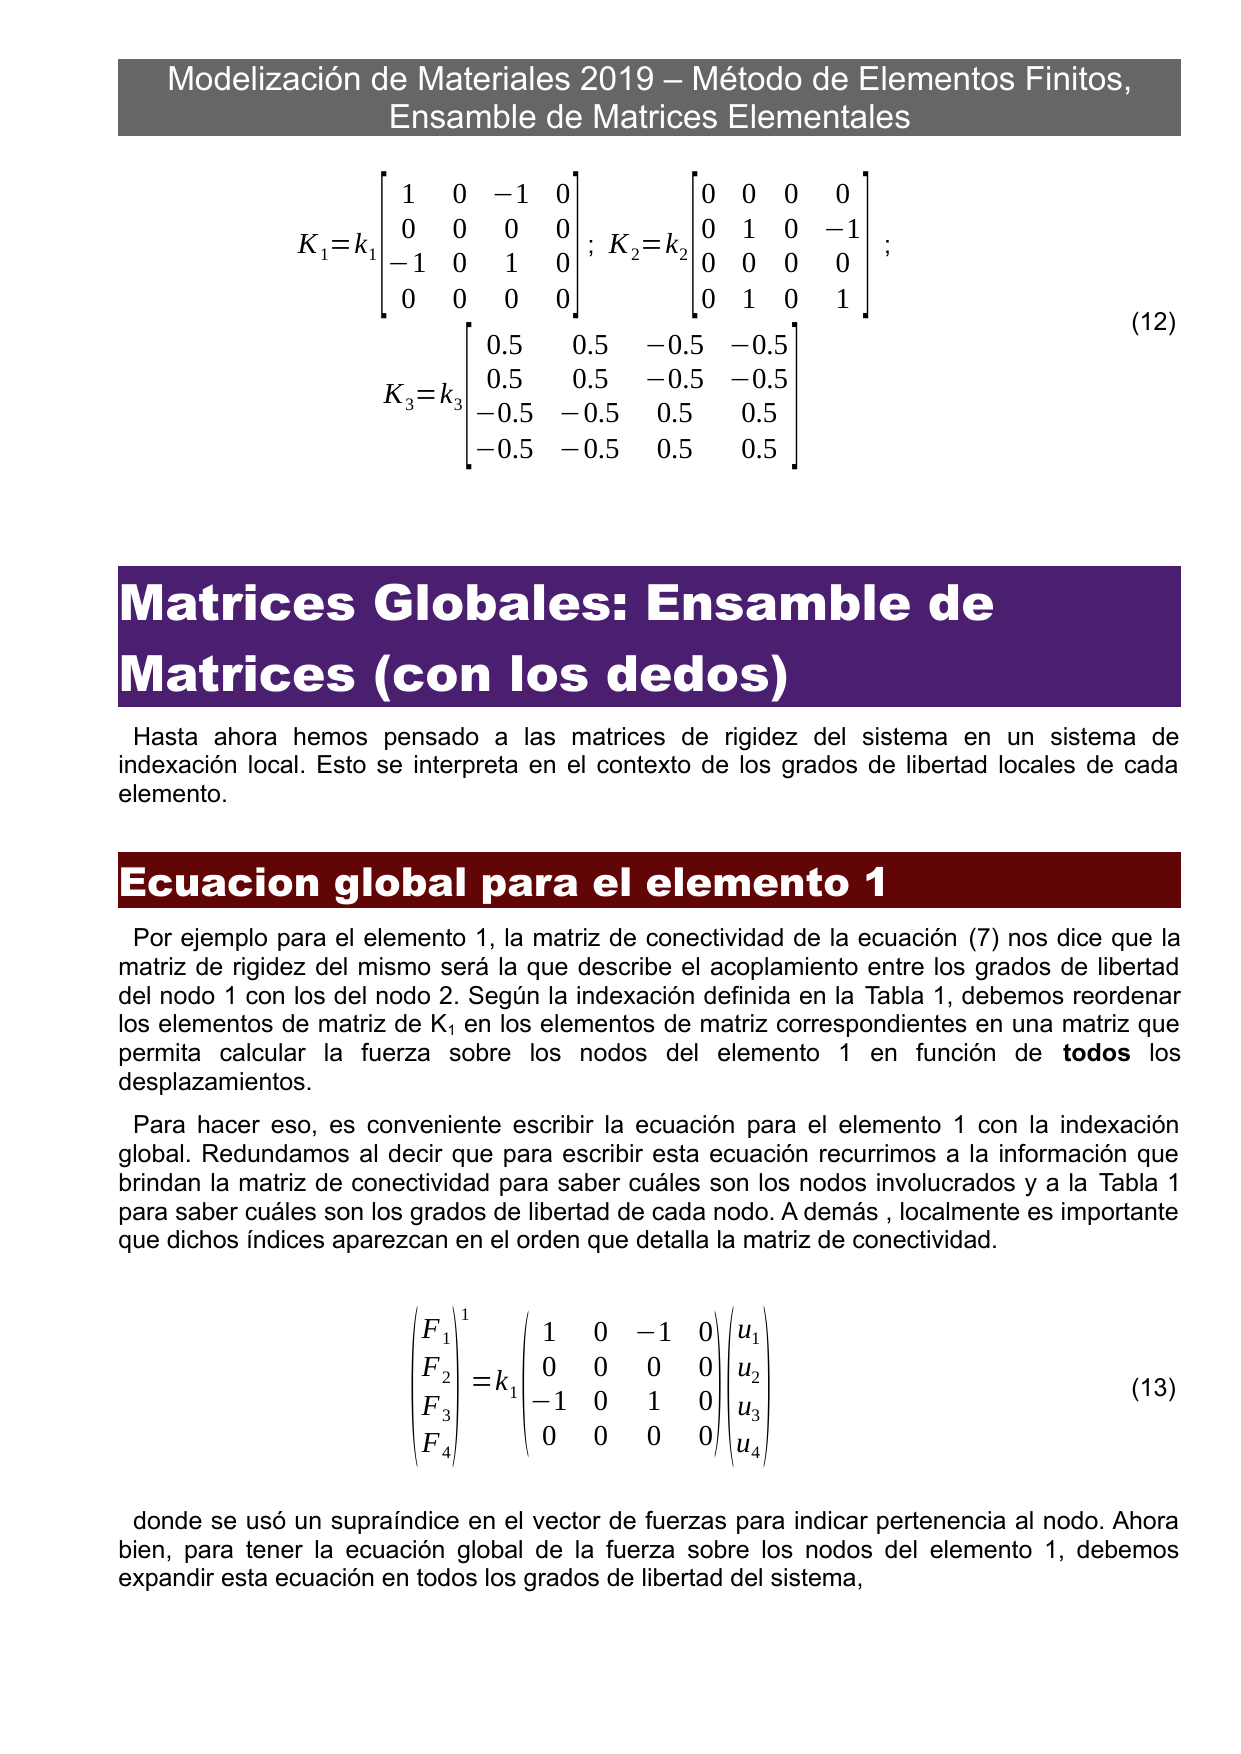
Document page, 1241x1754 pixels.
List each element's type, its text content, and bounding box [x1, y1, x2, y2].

table_header [118, 1299, 1063, 1476]
text donde se usó un supraíndice en el vector de fuerzas para indicar pertenencia al nodo. Ahora bien, para tener la ecuación global de la fuerza sobre los nodos del elemento 1, debemos expandir esta ecuación en todos los grados de libertad del sistema, [118, 1506, 1181, 1592]
subtitle Ecuacion global para el elemento 1 [118, 852, 1181, 908]
subtitle Matrices Globales: Ensamble de Matrices (con los dedos) [118, 566, 1181, 707]
text Por ejemplo para el elemento 1, la matriz de conectividad de la ecuación (7) nos dice que la matriz de rigidez del mismo será la que describe el acoplamiento entre los grados de libertad del nodo 1 con los del nodo 2. Según la indexación definida en la Tabla 1, debemos reordenar los elementos de matriz de K1 en los elementos de matriz correspondientes en una matriz que permita calcular la fuerza sobre los nodos del elemento 1 en función de todos los desplazamientos. [118, 923, 1181, 1096]
text Hasta ahora hemos pensado a las matrices de rigidez del sistema en un sistema de indexación local. Esto se interpreta en el contexto de los grados de libertad locales de cada elemento. [118, 721, 1181, 808]
table_header (12) [1063, 165, 1181, 477]
table_header (13) [1063, 1299, 1181, 1476]
text Para hacer eso, es conveniente escribir la ecuación para el elemento 1 con la indexación global. Redundamos al decir que para escribir esta ecuación recurrimos a la información que brindan la matriz de conectividad para saber cuáles son los nodos involucrados y a la Tabla 1 para saber cuáles son los grados de libertad de cada nodo. A demás , localmente es importante que dichos índices aparezcan en el orden que detalla la matriz de conectividad. [118, 1111, 1181, 1254]
table_header ; ; [118, 165, 1063, 477]
